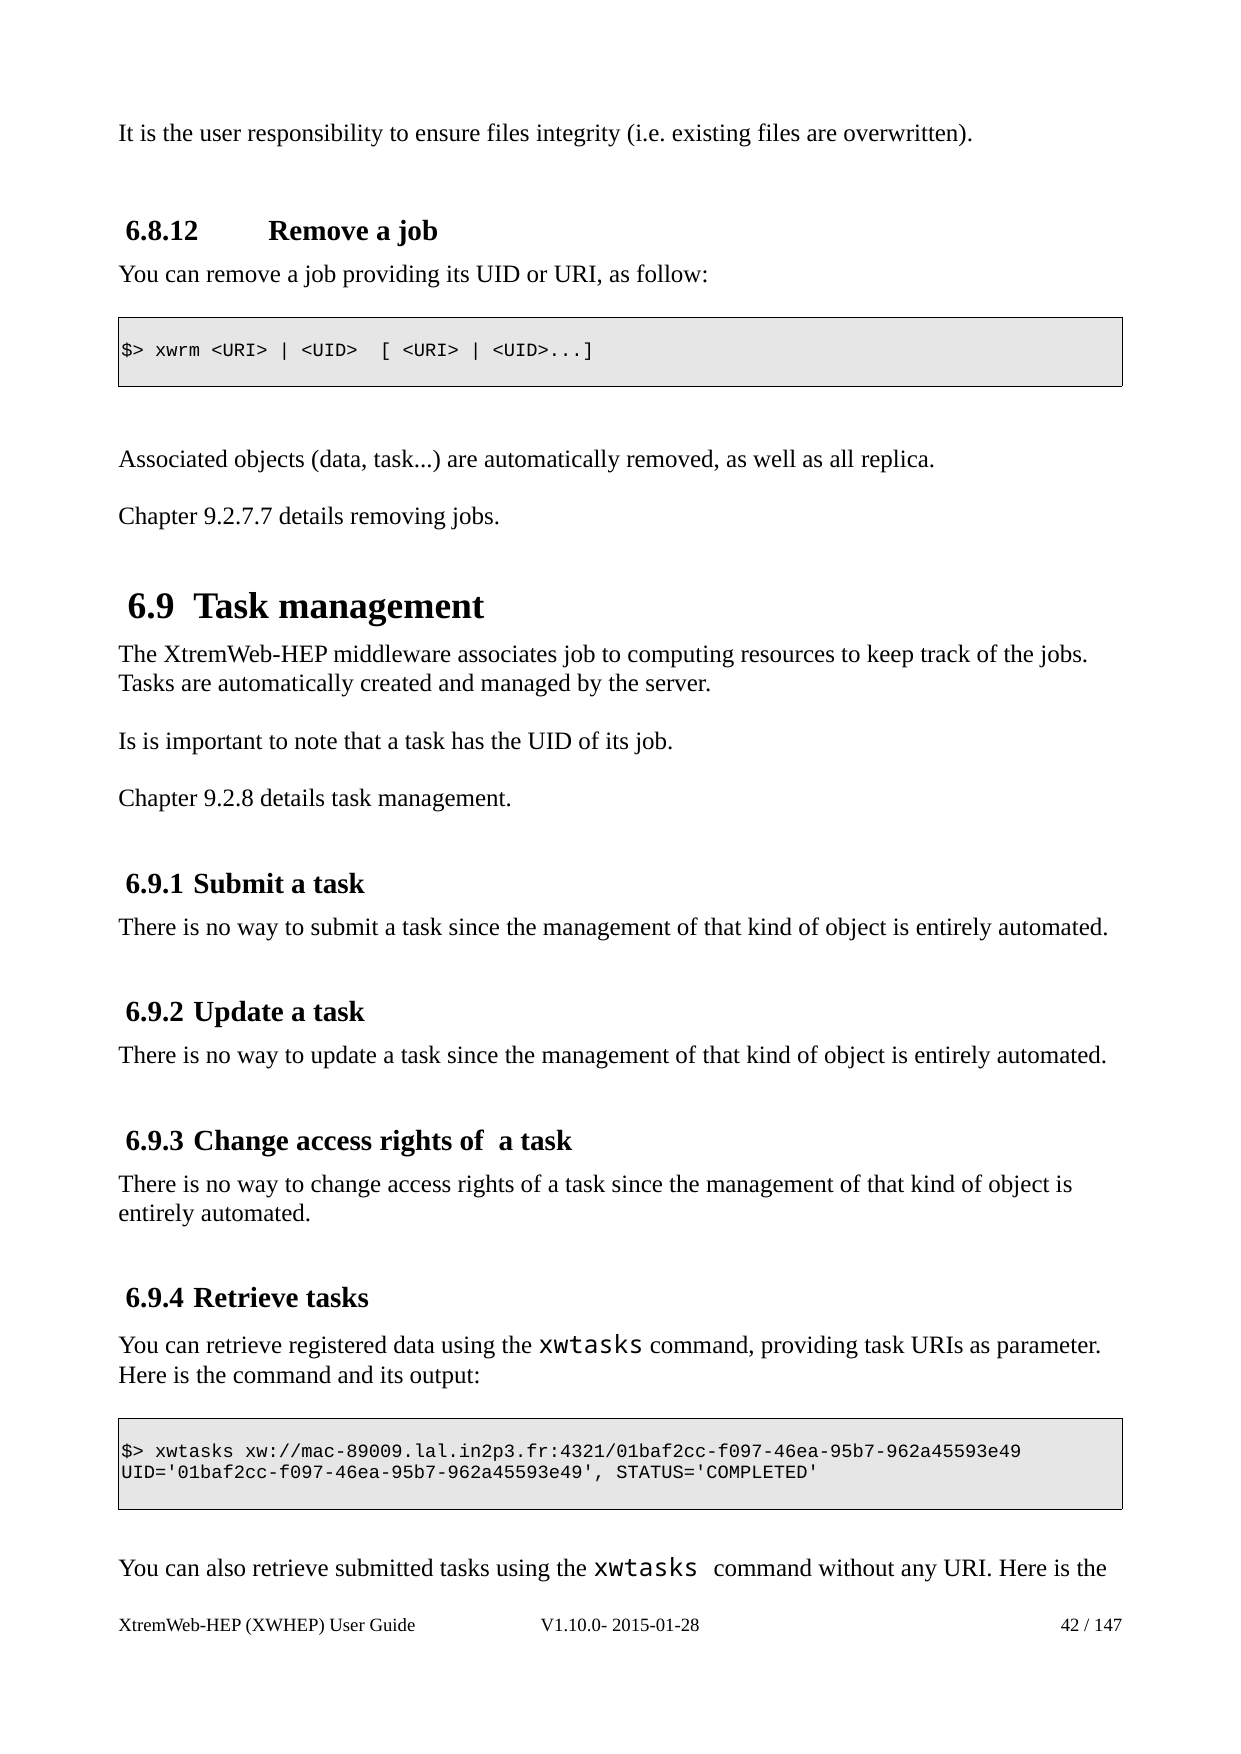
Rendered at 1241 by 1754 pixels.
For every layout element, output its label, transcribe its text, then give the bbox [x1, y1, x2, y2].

text You can retrieve registered data using the xwtasks command, providing task URIs as parameter. Here is the command and its output: [118, 1326, 1122, 1389]
text Chapter 9.2.7.7 details removing jobs. [118, 501, 1122, 530]
subtitle Update a task [118, 994, 1122, 1028]
text Associated objects (data, task...) are automatically removed, as well as all replica. [118, 444, 1122, 473]
text Is is important to note that a task has the UID of its job. [118, 726, 1122, 754]
subtitle Submit a task [118, 866, 1122, 899]
subtitle Task management [118, 584, 1122, 627]
text $> xwrm <URI> | <UID> [ <URI> | <UID>...] [119, 338, 1122, 359]
text You can also retrieve submitted tasks using the xwtasks command without any URI. Here is the [118, 1550, 1122, 1584]
text The XtremWeb-HEP middleware associates job to computing resources to keep track of the jobs. Tasks are automatically created and managed by the server. [118, 639, 1122, 697]
text $> xwtasks xw://mac-89009.lal.in2p3.fr:4321/01baf2cc-f097-46ea-95b7-962a45593e49 [119, 1439, 1122, 1460]
subtitle Retrieve tasks [118, 1280, 1122, 1314]
text Chapter 9.2.8 details task management. [118, 783, 1122, 812]
text There is no way to update a task since the management of that kind of object is entirely automated. [118, 1040, 1122, 1069]
subtitle Change access rights of a task [118, 1123, 1122, 1156]
text UID='01baf2cc-f097-46ea-95b7-962a45593e49', STATUS='COMPLETED' [119, 1460, 1122, 1482]
text It is the user responsibility to ensure files integrity (i.e. existing files are overwritten). [118, 118, 1122, 147]
text You can remove a job providing its UID or URI, as follow: [118, 259, 1122, 288]
subtitle Remove a job [118, 213, 1122, 247]
text There is no way to submit a task since the management of that kind of object is entirely automated. [118, 912, 1122, 941]
text There is no way to change access rights of a task since the management of that kind of object is entirely automated. [118, 1169, 1122, 1226]
